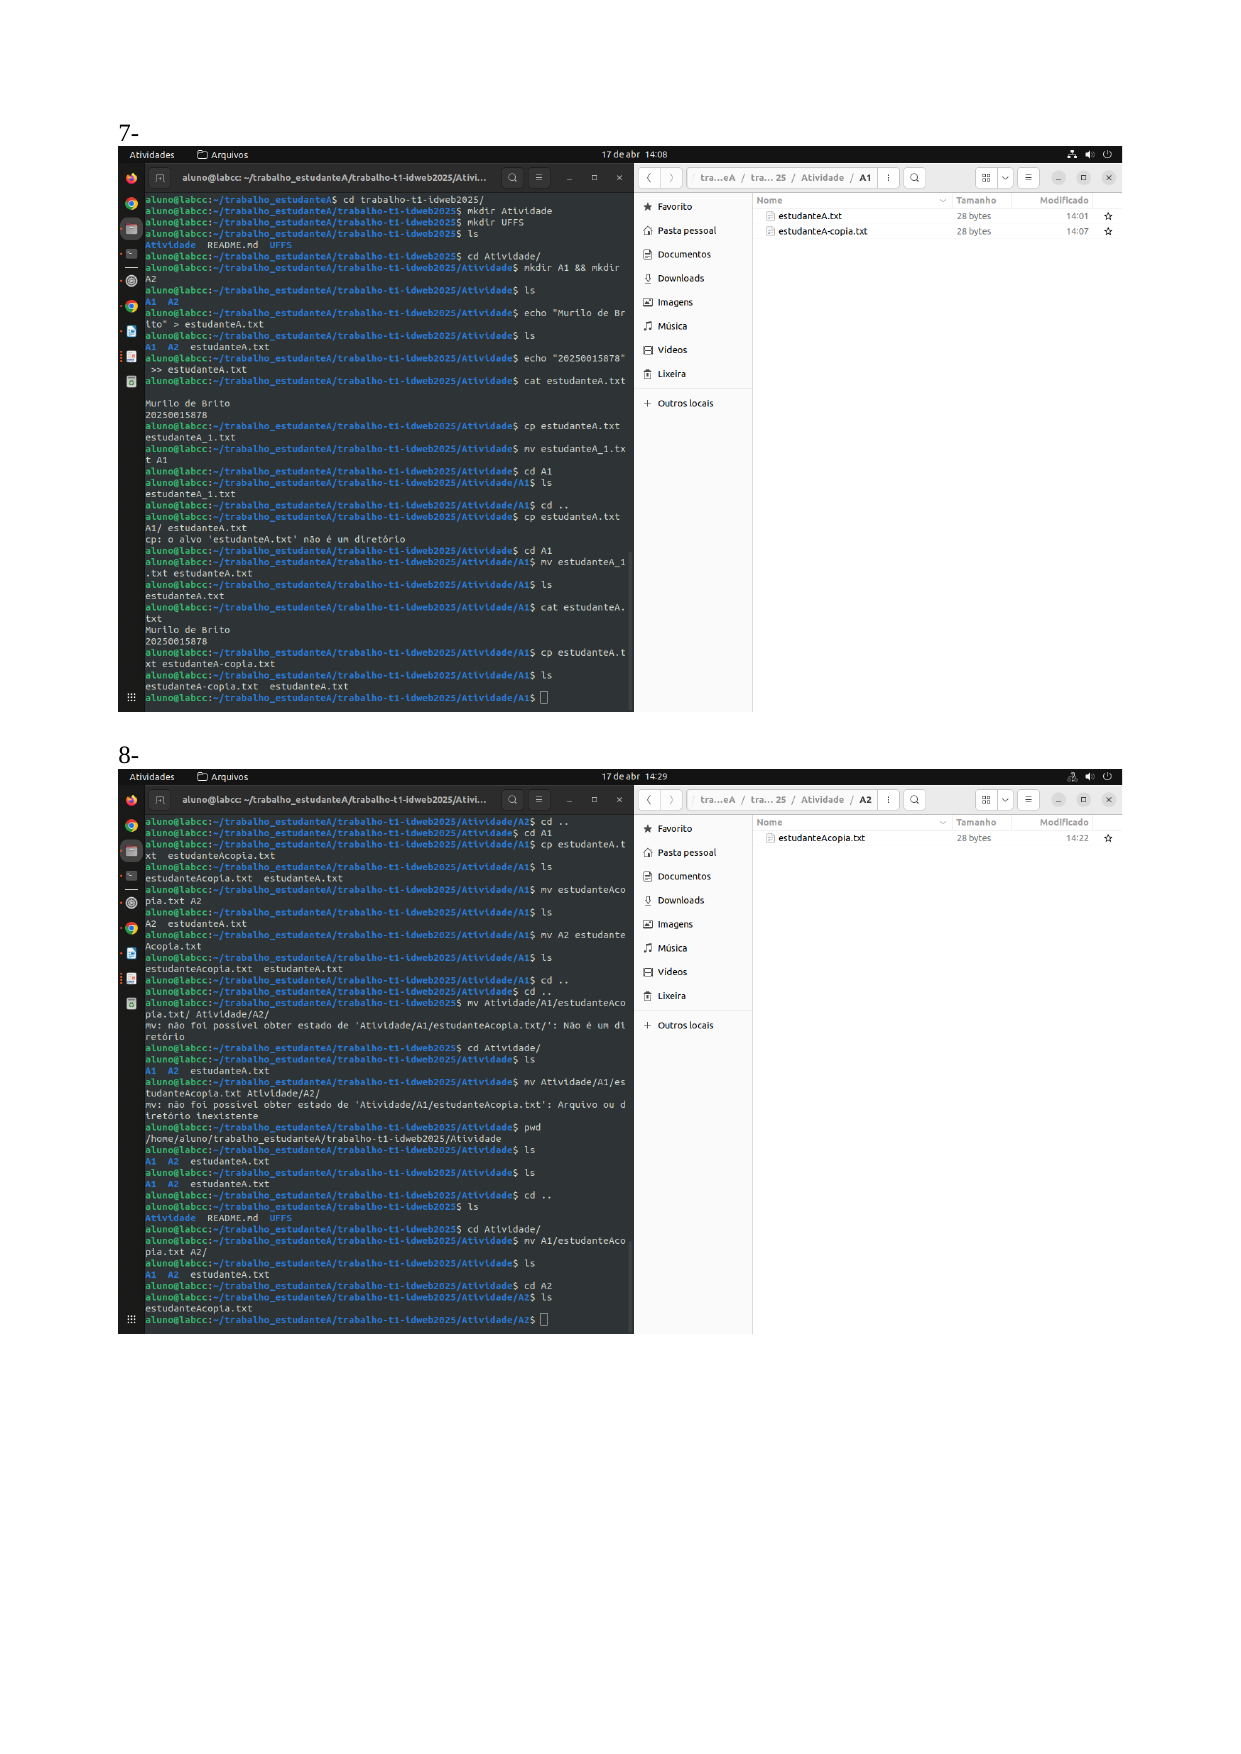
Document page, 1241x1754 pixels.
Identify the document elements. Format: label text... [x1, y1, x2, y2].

text 7- [118, 118, 1122, 146]
picture [118, 769, 1123, 1334]
text 8- [118, 740, 1122, 769]
picture [118, 146, 1123, 712]
